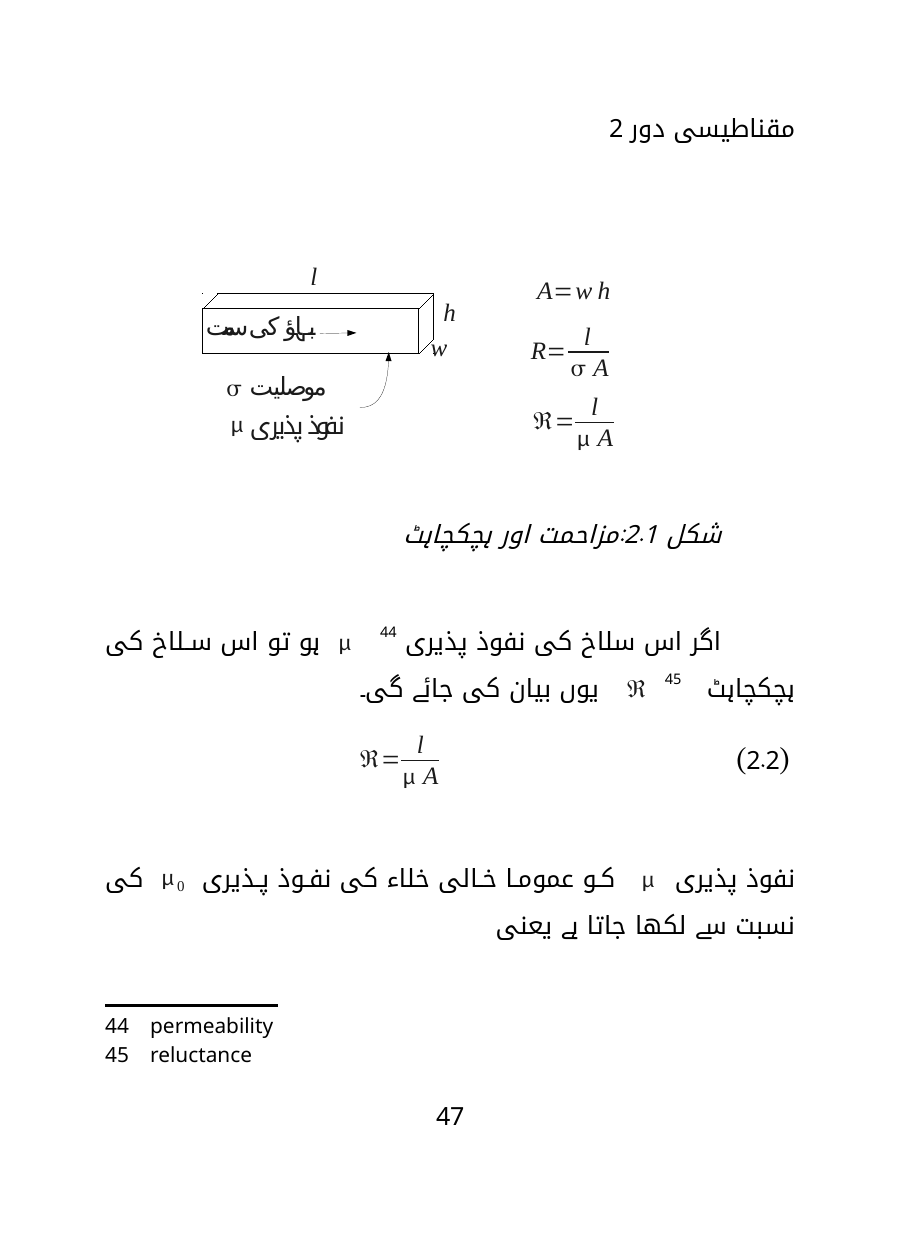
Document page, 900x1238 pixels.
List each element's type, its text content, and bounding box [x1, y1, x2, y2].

text permeability [105, 1012, 795, 1040]
table_header (2.2) [686, 726, 795, 808]
text شکل 2.1:مزاحمت اور ہچکچاہٹ [179, 195, 721, 558]
text نفوذ پذیری کو عموما خالی خلاء کی نفوذ پذیریکی نسبت سے لکھا جاتا ہے یعنی [105, 855, 795, 950]
text اگر اس سلاخ کی نفوذ پذیری ہو تو اس سلاخ کی ہچکچاہٹ یوں بیان کی جائے گی۔ [105, 618, 795, 713]
table_header [105, 726, 686, 808]
text reluctance [105, 1040, 795, 1068]
